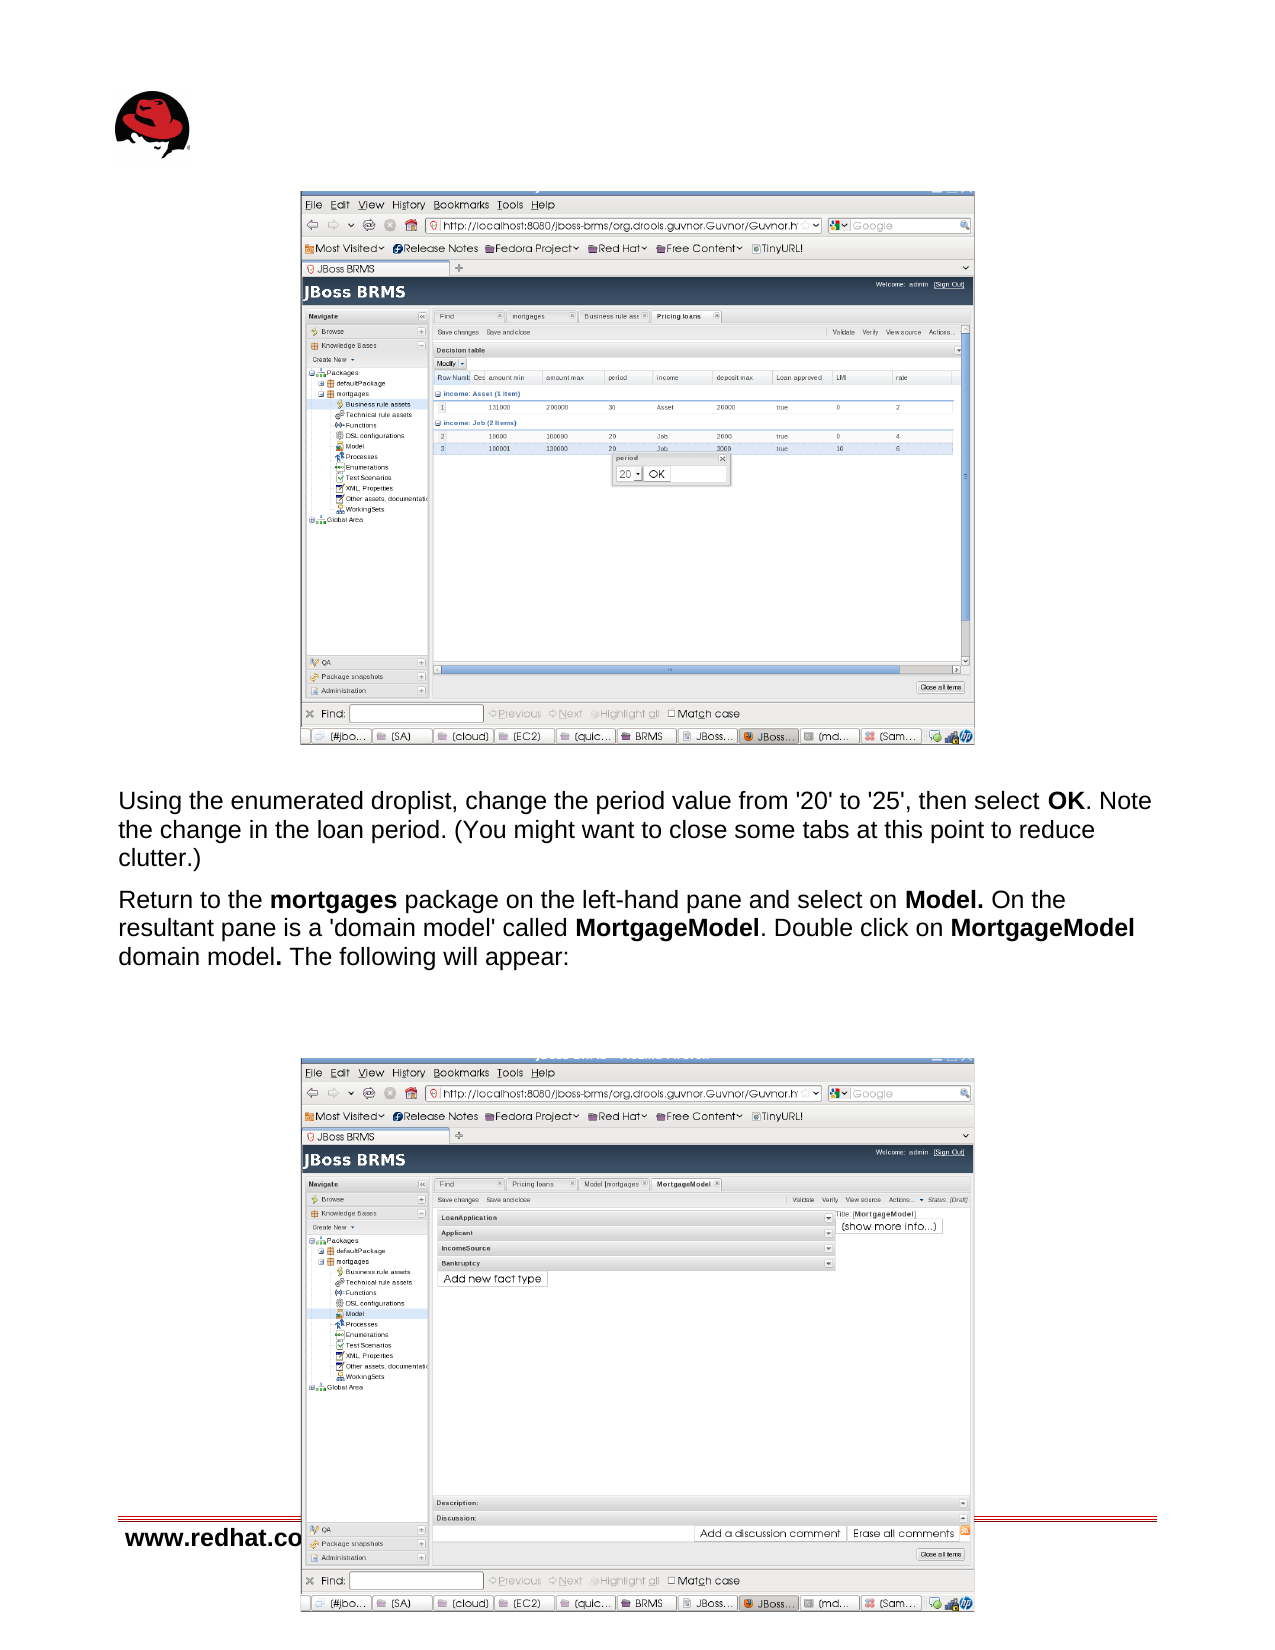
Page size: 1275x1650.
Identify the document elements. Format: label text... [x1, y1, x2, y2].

picture [300, 191, 975, 745]
picture [115, 91, 190, 167]
picture [300, 1058, 975, 1612]
text Return to the mortgages package on the left-hand pane and select on Model. On the resultant pane is a 'domain model' called MortgageModel. Double click on MortgageModel domain model. The following will appear: [118, 884, 1157, 971]
text Using the enumerated droplist, change the period value from '20' to '25', then select OK. Note the change in the loan period. (You might want to close some tabs at this point to reduce clutter.) [118, 786, 1157, 872]
